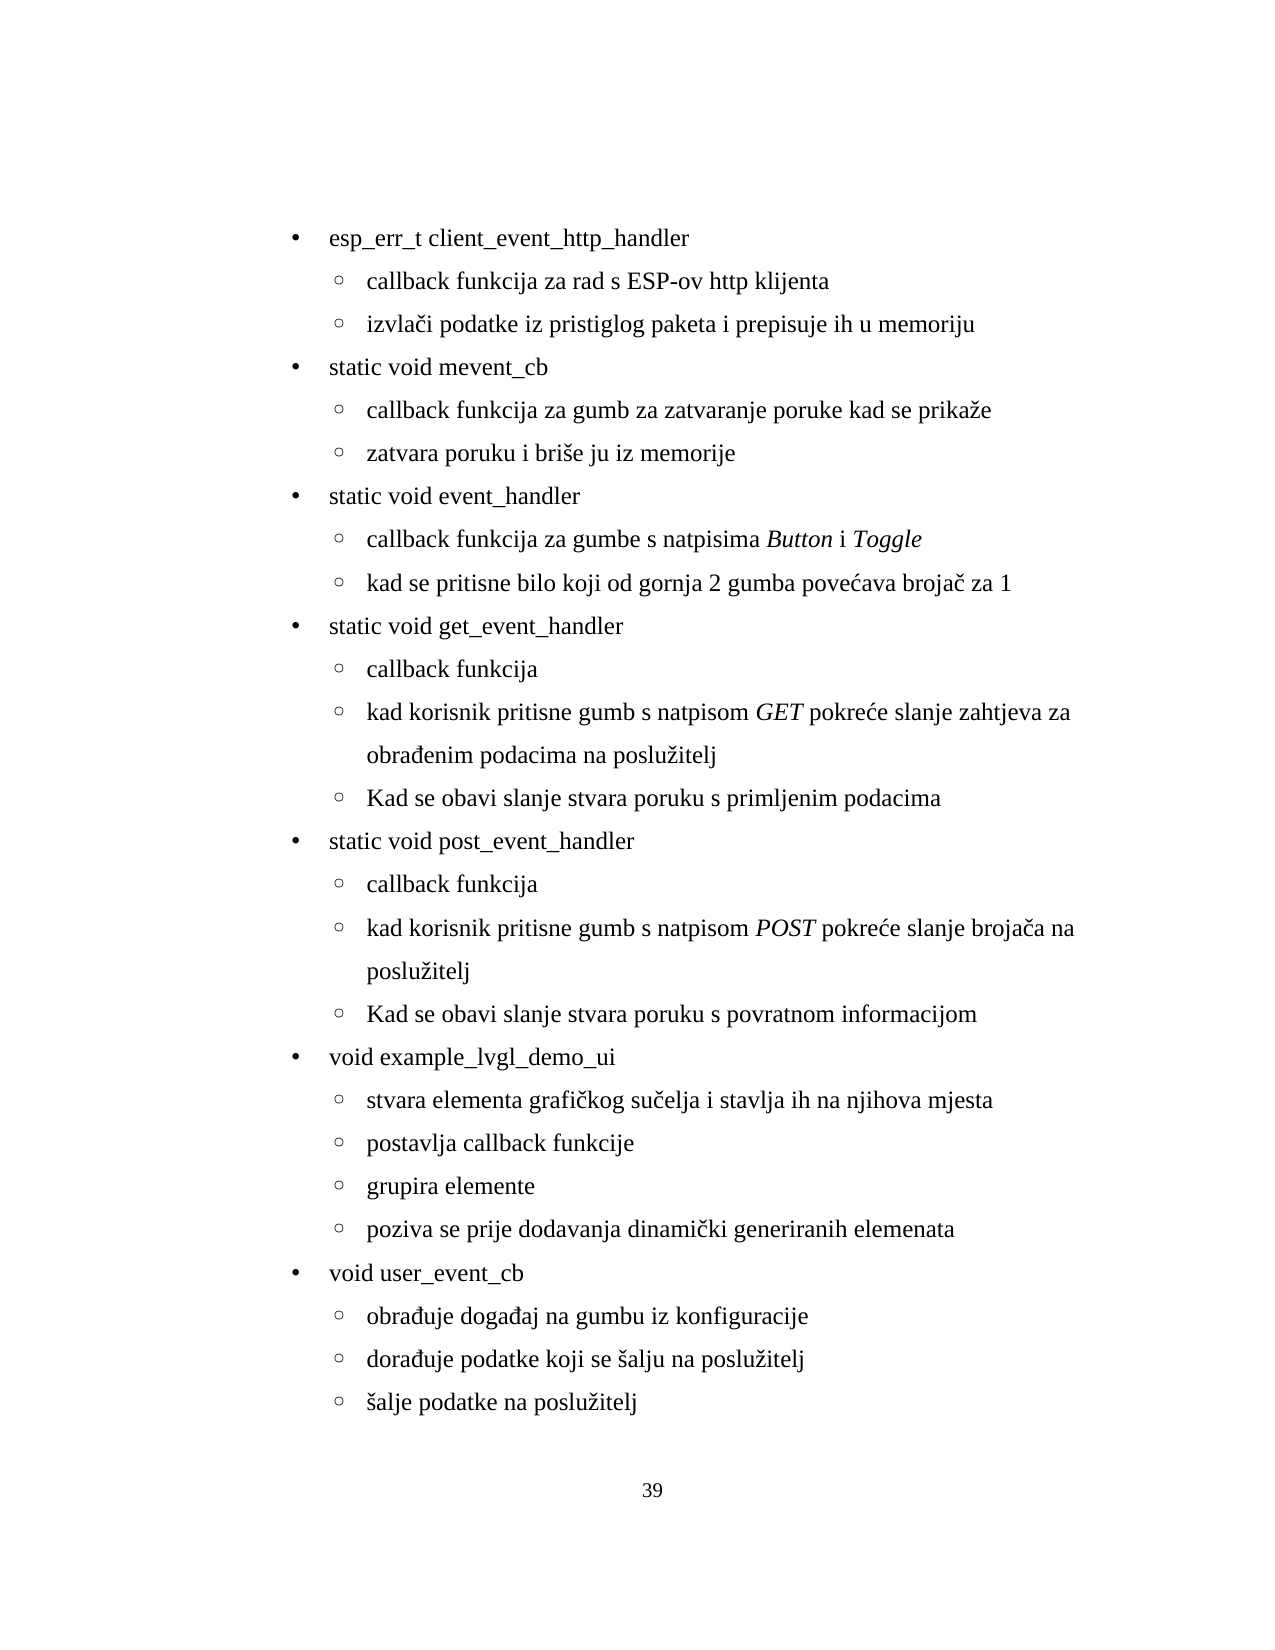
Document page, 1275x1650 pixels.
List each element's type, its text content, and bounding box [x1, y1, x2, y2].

list static void post_event_handler [291, 826, 1127, 855]
list kad korisnik pritisne gumb s natpisom GET pokreće slanje zahtjeva za obrađenim podacima na poslužitelj [329, 697, 1127, 769]
list static void mevent_cb [291, 352, 1127, 381]
list static void event_handler [291, 481, 1127, 510]
list callback funkcija za gumbe s natpisima Button i Toggle [329, 524, 1127, 553]
list esp_err_t client_event_http_handler [291, 223, 1127, 251]
list grupira elemente [329, 1171, 1127, 1200]
list callback funkcija za gumb za zatvaranje poruke kad se prikaže [329, 395, 1127, 424]
list callback funkcija [329, 869, 1127, 898]
list Kad se obavi slanje stvara poruku s povratnom informacijom [329, 999, 1127, 1028]
list poziva se prije dodavanja dinamički generiranih elemenata [329, 1214, 1127, 1243]
list callback funkcija [329, 654, 1127, 683]
list dorađuje podatke koji se šalju na poslužitelj [329, 1344, 1127, 1373]
list obrađuje događaj na gumbu iz konfiguracije [329, 1301, 1127, 1329]
list Kad se obavi slanje stvara poruku s primljenim podacima [329, 783, 1127, 812]
list zatvara poruku i briše ju iz memorije [329, 438, 1127, 467]
list static void get_event_handler [291, 611, 1127, 639]
list callback funkcija za rad s ESP-ov http klijenta [329, 266, 1127, 294]
list izvlači podatke iz pristiglog paketa i prepisuje ih u memoriju [329, 309, 1127, 338]
list stvara elementa grafičkog sučelja i stavlja ih na njihova mjesta [329, 1085, 1127, 1114]
list kad se pritisne bilo koji od gornja 2 gumba povećava brojač za 1 [329, 568, 1127, 596]
list void user_event_cb [291, 1258, 1127, 1286]
list postavlja callback funkcije [329, 1128, 1127, 1157]
list void example_lvgl_demo_ui [291, 1042, 1127, 1071]
list šalje podatke na poslužitelj [329, 1387, 1127, 1416]
list kad korisnik pritisne gumb s natpisom POST pokreće slanje brojača na poslužitelj [329, 913, 1127, 984]
